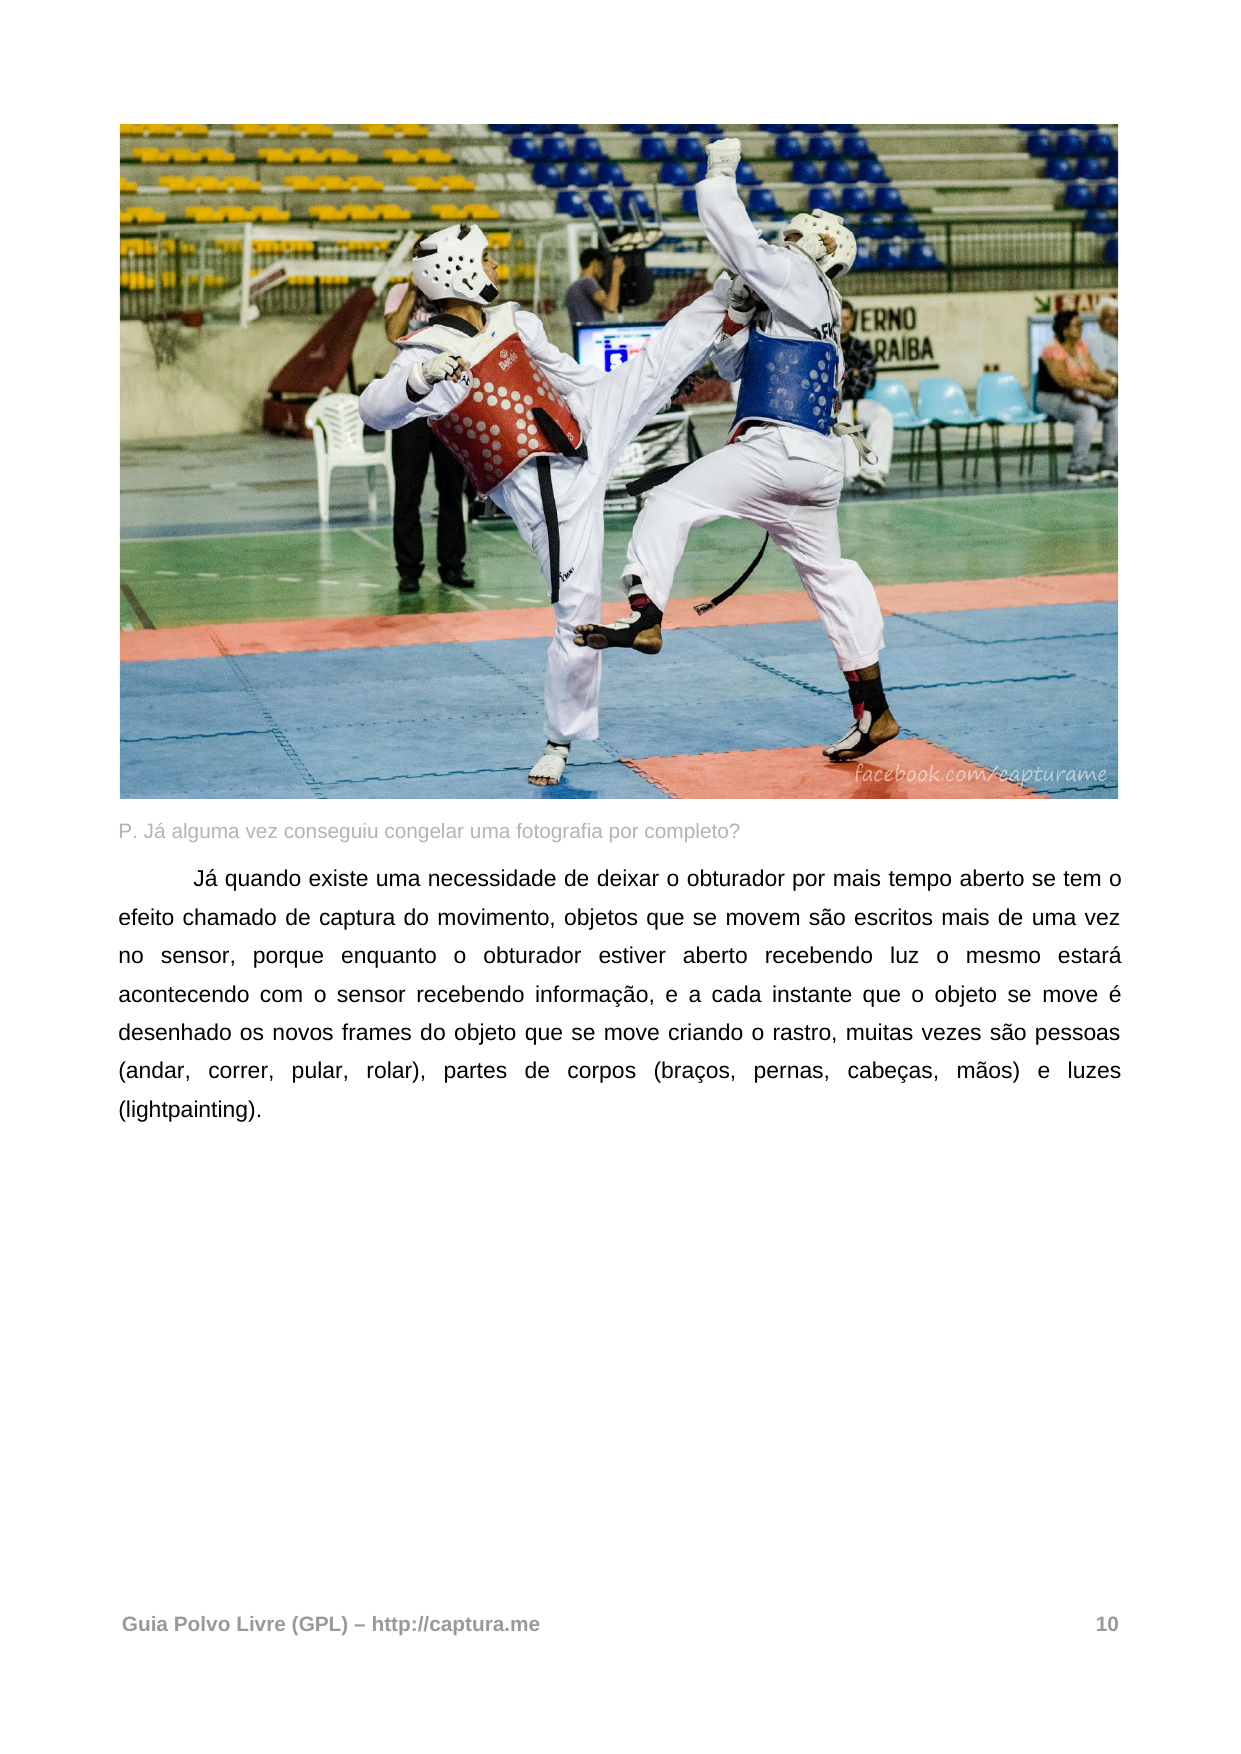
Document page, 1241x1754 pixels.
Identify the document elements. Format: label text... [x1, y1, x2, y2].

picture [119, 124, 1119, 799]
text Já quando existe uma necessidade de deixar o obturador por mais tempo aberto se tem o efeito chamado de captura do movimento, objetos que se movem são escritos mais de uma vez no sensor, porque enquanto o obturador estiver aberto recebendo luz o mesmo estará acontecendo com o sensor recebendo informação, e a cada instante que o objeto se move é desenhado os novos frames do objeto que se move criando o rastro, muitas vezes são pessoas (andar, correr, pular, rolar), partes de corpos (braços, pernas, cabeças, mãos) e luzes (lightpainting). [118, 866, 1122, 1122]
text P. Já alguma vez conseguiu congelar uma fotografia por completo? [118, 118, 1122, 843]
